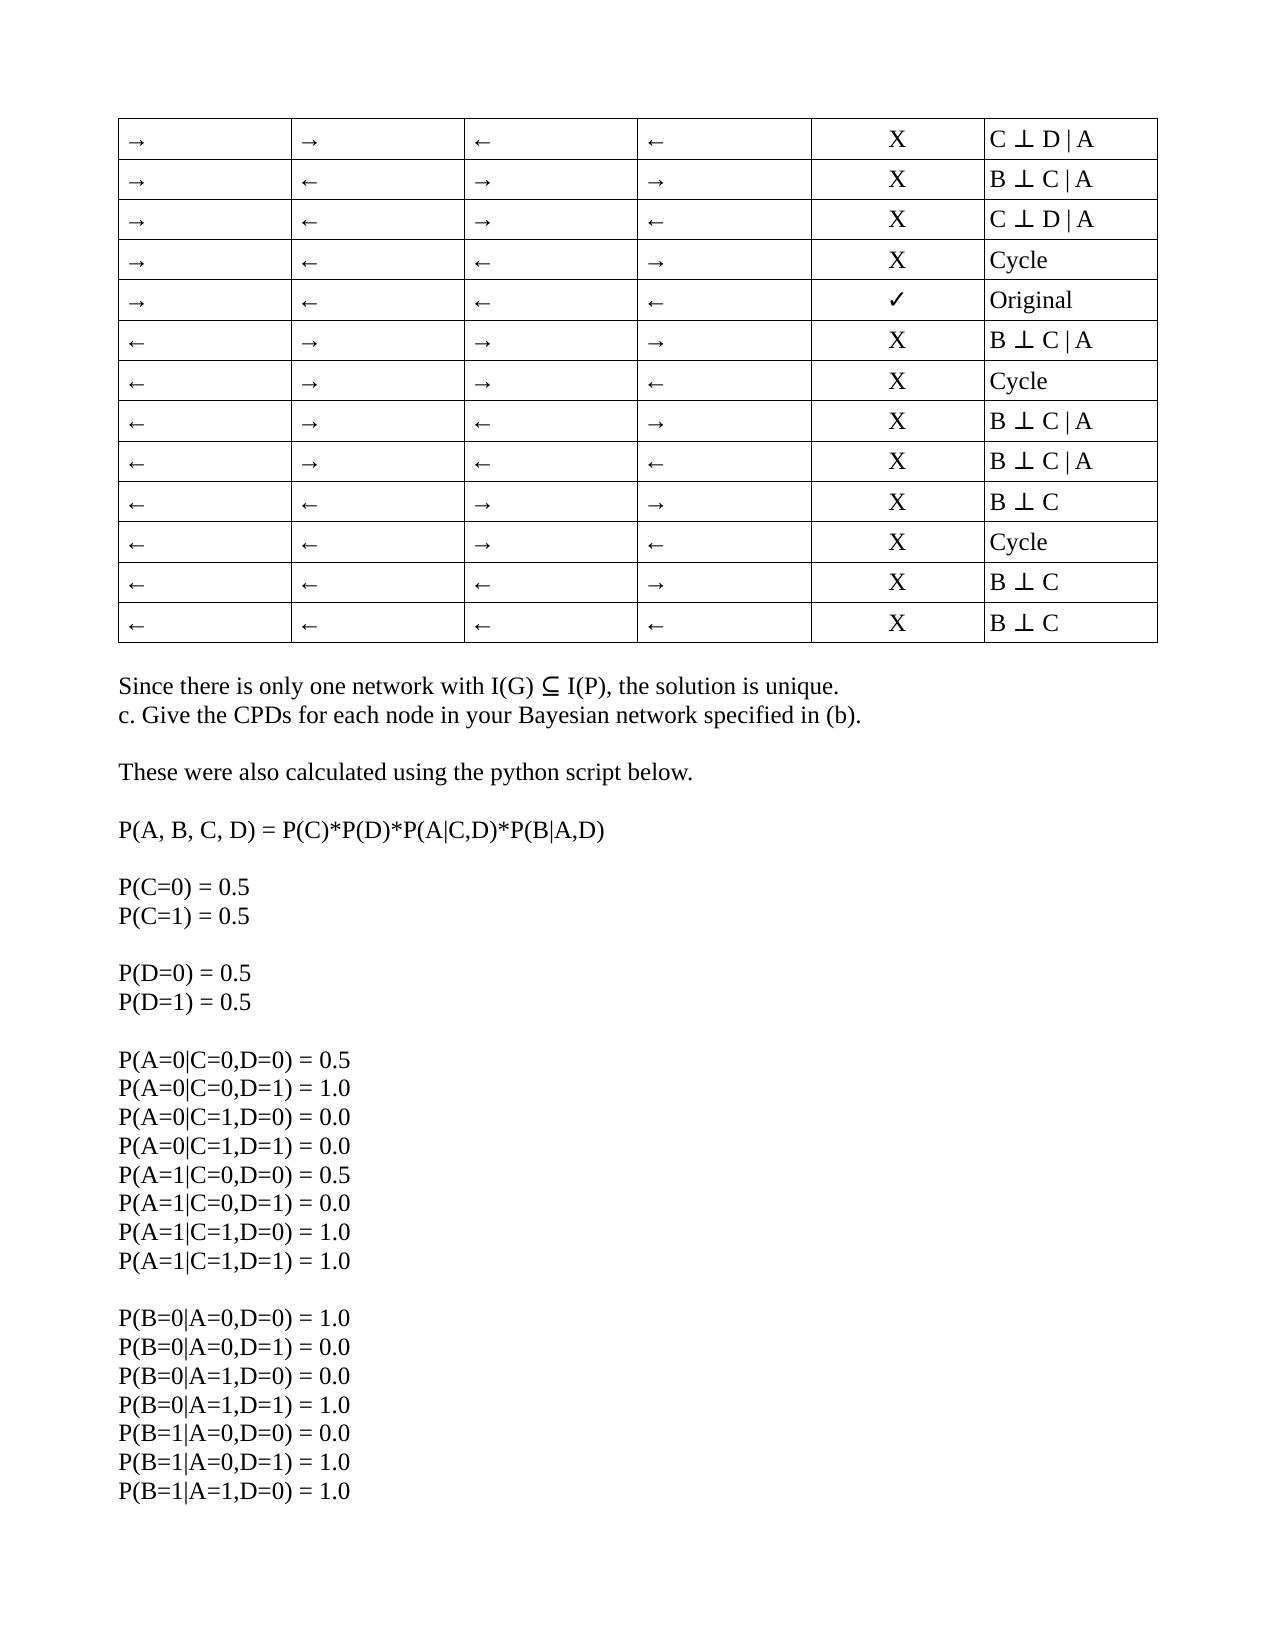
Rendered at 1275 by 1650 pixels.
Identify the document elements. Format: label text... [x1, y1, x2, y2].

table_cell X [812, 401, 984, 441]
table_cell → [638, 563, 811, 602]
table_cell ← [119, 442, 291, 481]
table_cell X [812, 119, 984, 158]
text P(B=0|A=1,D=1) = 1.0 [118, 1390, 1157, 1418]
table_cell → [292, 361, 464, 400]
text P(A=1|C=1,D=0) = 1.0 [118, 1217, 1157, 1246]
table_cell X [812, 160, 984, 199]
text P(B=1|A=0,D=1) = 1.0 [118, 1447, 1157, 1476]
table_cell ← [638, 361, 811, 400]
table_cell → [292, 442, 464, 481]
table_cell ← [119, 401, 291, 441]
table_cell C ⊥ D | A [985, 119, 1157, 158]
table_cell → [119, 119, 291, 158]
table_cell ← [119, 361, 291, 400]
table_cell ← [119, 563, 291, 602]
text These were also calculated using the python script below. [118, 757, 1157, 786]
table_cell ← [638, 119, 811, 158]
table_cell ← [119, 482, 291, 521]
table_cell ← [292, 563, 464, 602]
text P(A, B, C, D) = P(C)*P(D)*P(A|C,D)*P(B|A,D) [118, 815, 1157, 843]
table_cell → [292, 401, 464, 441]
text P(A=1|C=0,D=0) = 0.5 [118, 1160, 1157, 1188]
table_cell X [812, 321, 984, 360]
table_cell → [465, 160, 637, 199]
table_cell ← [465, 563, 637, 602]
table_cell → [119, 200, 291, 239]
text P(A=0|C=1,D=1) = 0.0 [118, 1131, 1157, 1160]
table_cell X [812, 200, 984, 239]
table_cell B ⊥ C | A [985, 321, 1157, 360]
table_cell X [812, 240, 984, 279]
table_cell ← [465, 119, 637, 158]
table_cell ← [119, 522, 291, 562]
text P(B=1|A=0,D=0) = 0.0 [118, 1418, 1157, 1447]
text P(B=0|A=0,D=0) = 1.0 [118, 1303, 1157, 1332]
table_cell ← [292, 603, 464, 642]
text P(A=1|C=0,D=1) = 0.0 [118, 1188, 1157, 1217]
table_cell B ⊥ C | A [985, 401, 1157, 441]
text P(D=1) = 0.5 [118, 987, 1157, 1016]
table_cell B ⊥ C [985, 563, 1157, 602]
table_cell → [465, 321, 637, 360]
table_cell → [465, 482, 637, 521]
text P(A=0|C=0,D=1) = 1.0 [118, 1073, 1157, 1102]
table_cell → [638, 482, 811, 521]
table_cell C ⊥ D | A [985, 200, 1157, 239]
table_cell Original [985, 280, 1157, 320]
table_cell ✓ [812, 280, 984, 320]
table_cell → [119, 160, 291, 199]
table_cell ← [119, 321, 291, 360]
text P(A=0|C=0,D=0) = 0.5 [118, 1045, 1157, 1073]
table_cell ← [292, 280, 464, 320]
table_cell ← [292, 522, 464, 562]
table_cell → [119, 280, 291, 320]
table_cell X [812, 482, 984, 521]
table_cell X [812, 361, 984, 400]
table_cell ← [638, 522, 811, 562]
table_cell B ⊥ C | A [985, 160, 1157, 199]
table_cell ← [292, 160, 464, 199]
table_cell X [812, 522, 984, 562]
text P(C=1) = 0.5 [118, 901, 1157, 930]
table_cell → [638, 240, 811, 279]
text P(D=0) = 0.5 [118, 958, 1157, 987]
table_cell Cycle [985, 522, 1157, 562]
table_cell ← [465, 442, 637, 481]
table_cell ← [292, 240, 464, 279]
table_cell → [465, 361, 637, 400]
text P(B=1|A=1,D=0) = 1.0 [118, 1476, 1157, 1505]
table_cell → [638, 160, 811, 199]
text P(A=0|C=1,D=0) = 0.0 [118, 1102, 1157, 1131]
text Since there is only one network with I(G) ⊆ I(P), the solution is unique. [118, 671, 1157, 700]
text P(A=1|C=1,D=1) = 1.0 [118, 1246, 1157, 1275]
table_cell ← [638, 200, 811, 239]
table_cell → [638, 401, 811, 441]
table_cell → [292, 119, 464, 158]
table_cell → [465, 200, 637, 239]
table_cell Cycle [985, 361, 1157, 400]
table_cell X [812, 563, 984, 602]
table_cell ← [465, 240, 637, 279]
table_cell B ⊥ C [985, 482, 1157, 521]
table_cell X [812, 603, 984, 642]
text P(B=0|A=0,D=1) = 0.0 [118, 1332, 1157, 1361]
table_cell ← [292, 200, 464, 239]
text P(B=0|A=1,D=0) = 0.0 [118, 1361, 1157, 1390]
table_cell ← [465, 401, 637, 441]
table_cell ← [465, 603, 637, 642]
table_cell B ⊥ C | A [985, 442, 1157, 481]
table_cell → [292, 321, 464, 360]
text c. Give the CPDs for each node in your Bayesian network specified in (b). [118, 700, 1157, 728]
table_cell ← [638, 603, 811, 642]
table_cell ← [638, 442, 811, 481]
table_cell ← [638, 280, 811, 320]
table_cell X [812, 442, 984, 481]
table_cell ← [465, 280, 637, 320]
table_cell ← [119, 603, 291, 642]
table_cell → [638, 321, 811, 360]
table_cell Cycle [985, 240, 1157, 279]
table_cell → [465, 522, 637, 562]
table_cell → [119, 240, 291, 279]
table_cell ← [292, 482, 464, 521]
text P(C=0) = 0.5 [118, 872, 1157, 901]
table_cell B ⊥ C [985, 603, 1157, 642]
